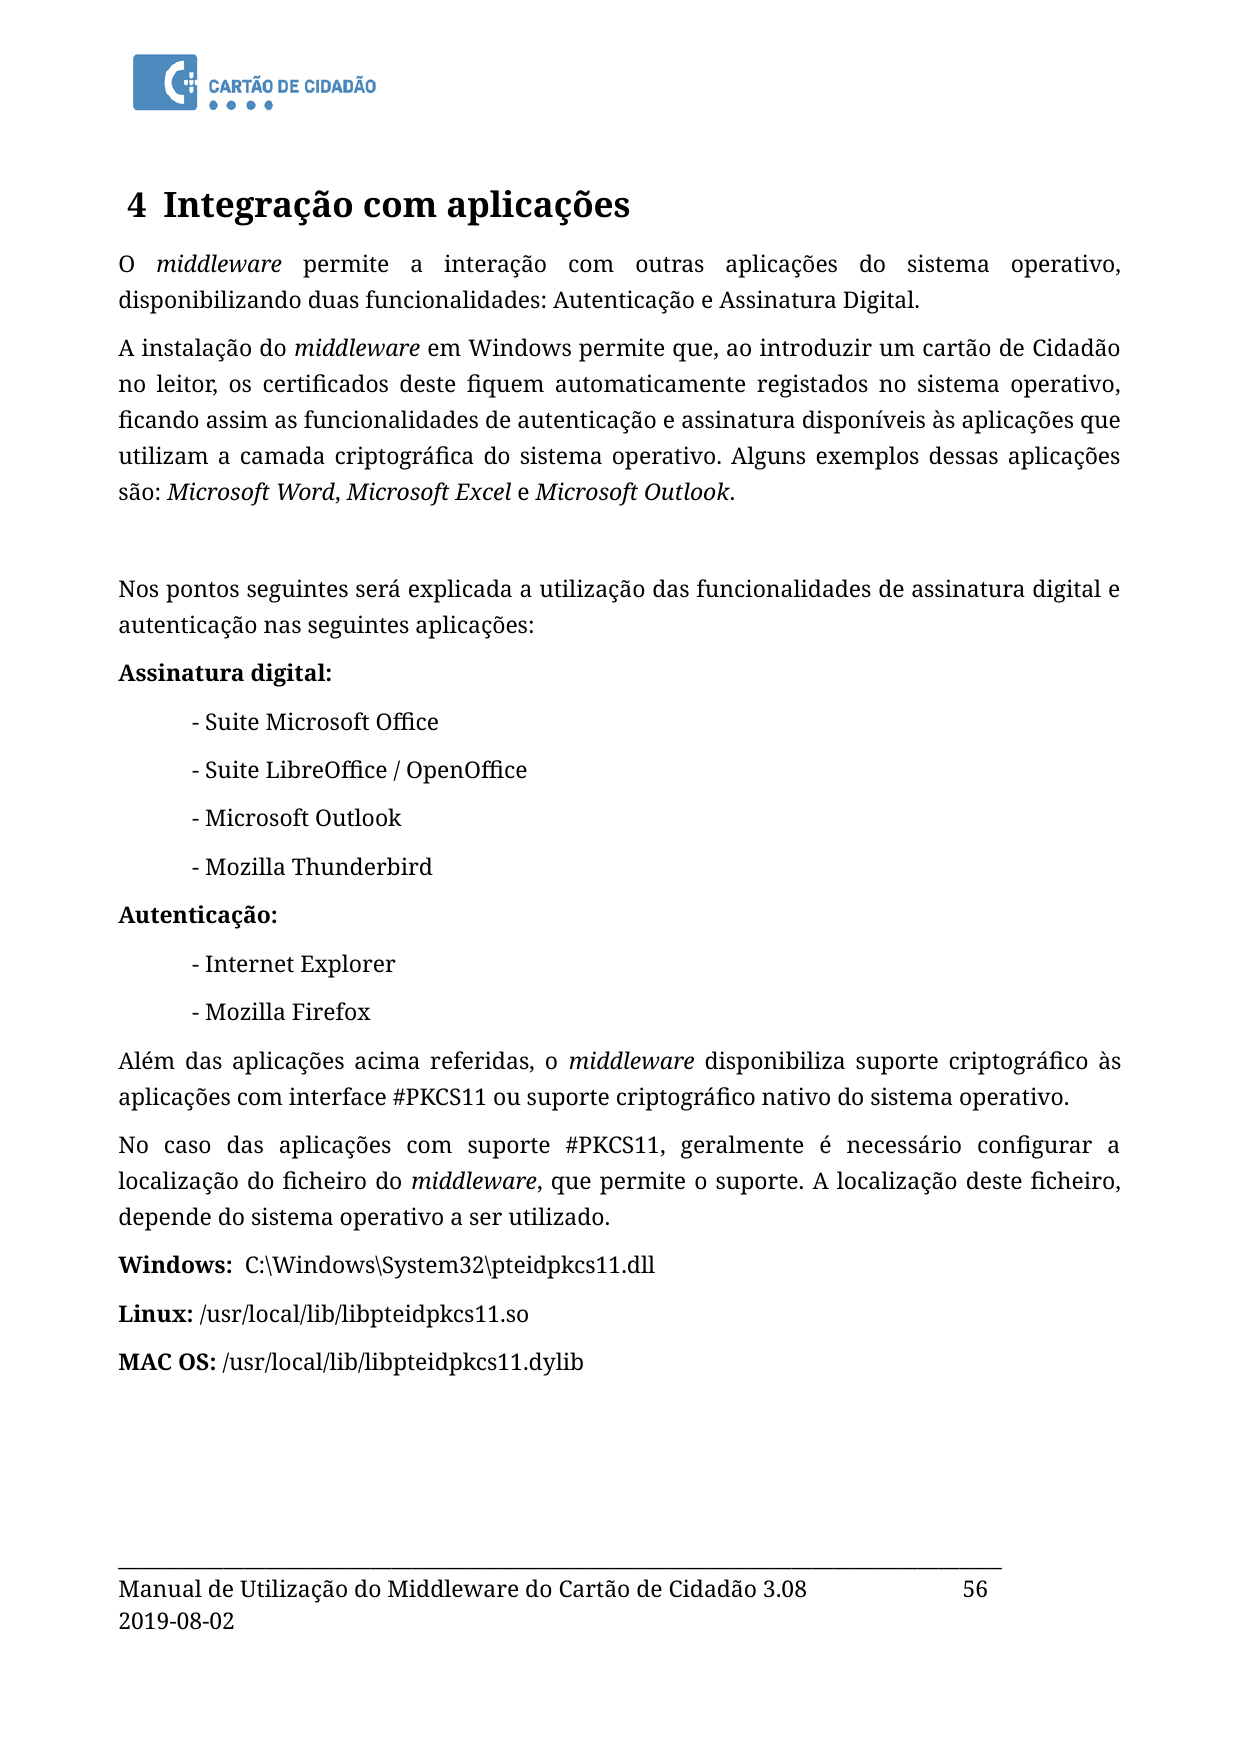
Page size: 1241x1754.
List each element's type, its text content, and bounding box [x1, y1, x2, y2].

text - Suite Microsoft Office [118, 706, 1122, 737]
text Nos pontos seguintes será explicada a utilização das funcionalidades de assinatura digital e autenticação nas seguintes aplicações: [118, 573, 1122, 640]
text Assinatura digital: [118, 657, 1122, 688]
text Linux: /usr/local/lib/libpteidpkcs11.so [118, 1298, 1122, 1329]
text - Suite LibreOffice / OpenOffice [118, 754, 1122, 785]
text Além das aplicações acima referidas, o middleware disponibiliza suporte criptográfico às aplicações com interface #PKCS11 ou suporte criptográfico nativo do sistema operativo. [118, 1044, 1122, 1112]
list O middleware permite a interação com outras aplicações do sistema operativo, disponibilizando duas funcionalidades: Autenticação e Assinatura Digital. [118, 248, 1122, 315]
subtitle Integração com aplicações [118, 180, 1122, 228]
text Autenticação: [118, 899, 1122, 931]
text - Mozilla Thunderbird [118, 851, 1122, 882]
text - Microsoft Outlook [118, 802, 1122, 834]
picture [130, 47, 423, 118]
text MAC OS: /usr/local/lib/libpteidpkcs11.dylib [118, 1346, 1122, 1377]
text A instalação do middleware em Windows permite que, ao introduzir um cartão de Cidadão no leitor, os certificados deste fiquem automaticamente registados no sistema operativo, ficando assim as funcionalidades de autenticação e assinatura disponíveis às aplicações que utilizam a camada criptográfica do sistema operativo. Alguns exemplos dessas aplicações são: Microsoft Word, Microsoft Excel e Microsoft Outlook. [118, 332, 1122, 507]
text Windows: C:\Windows\System32\pteidpkcs11.dll [118, 1249, 1122, 1281]
text No caso das aplicações com suporte #PKCS11, geralmente é necessário configurar a localização do ficheiro do middleware, que permite o suporte. A localização deste ficheiro, depende do sistema operativo a ser utilizado. [118, 1129, 1122, 1232]
text - Mozilla Firefox [118, 996, 1122, 1027]
text - Internet Explorer [118, 948, 1122, 979]
